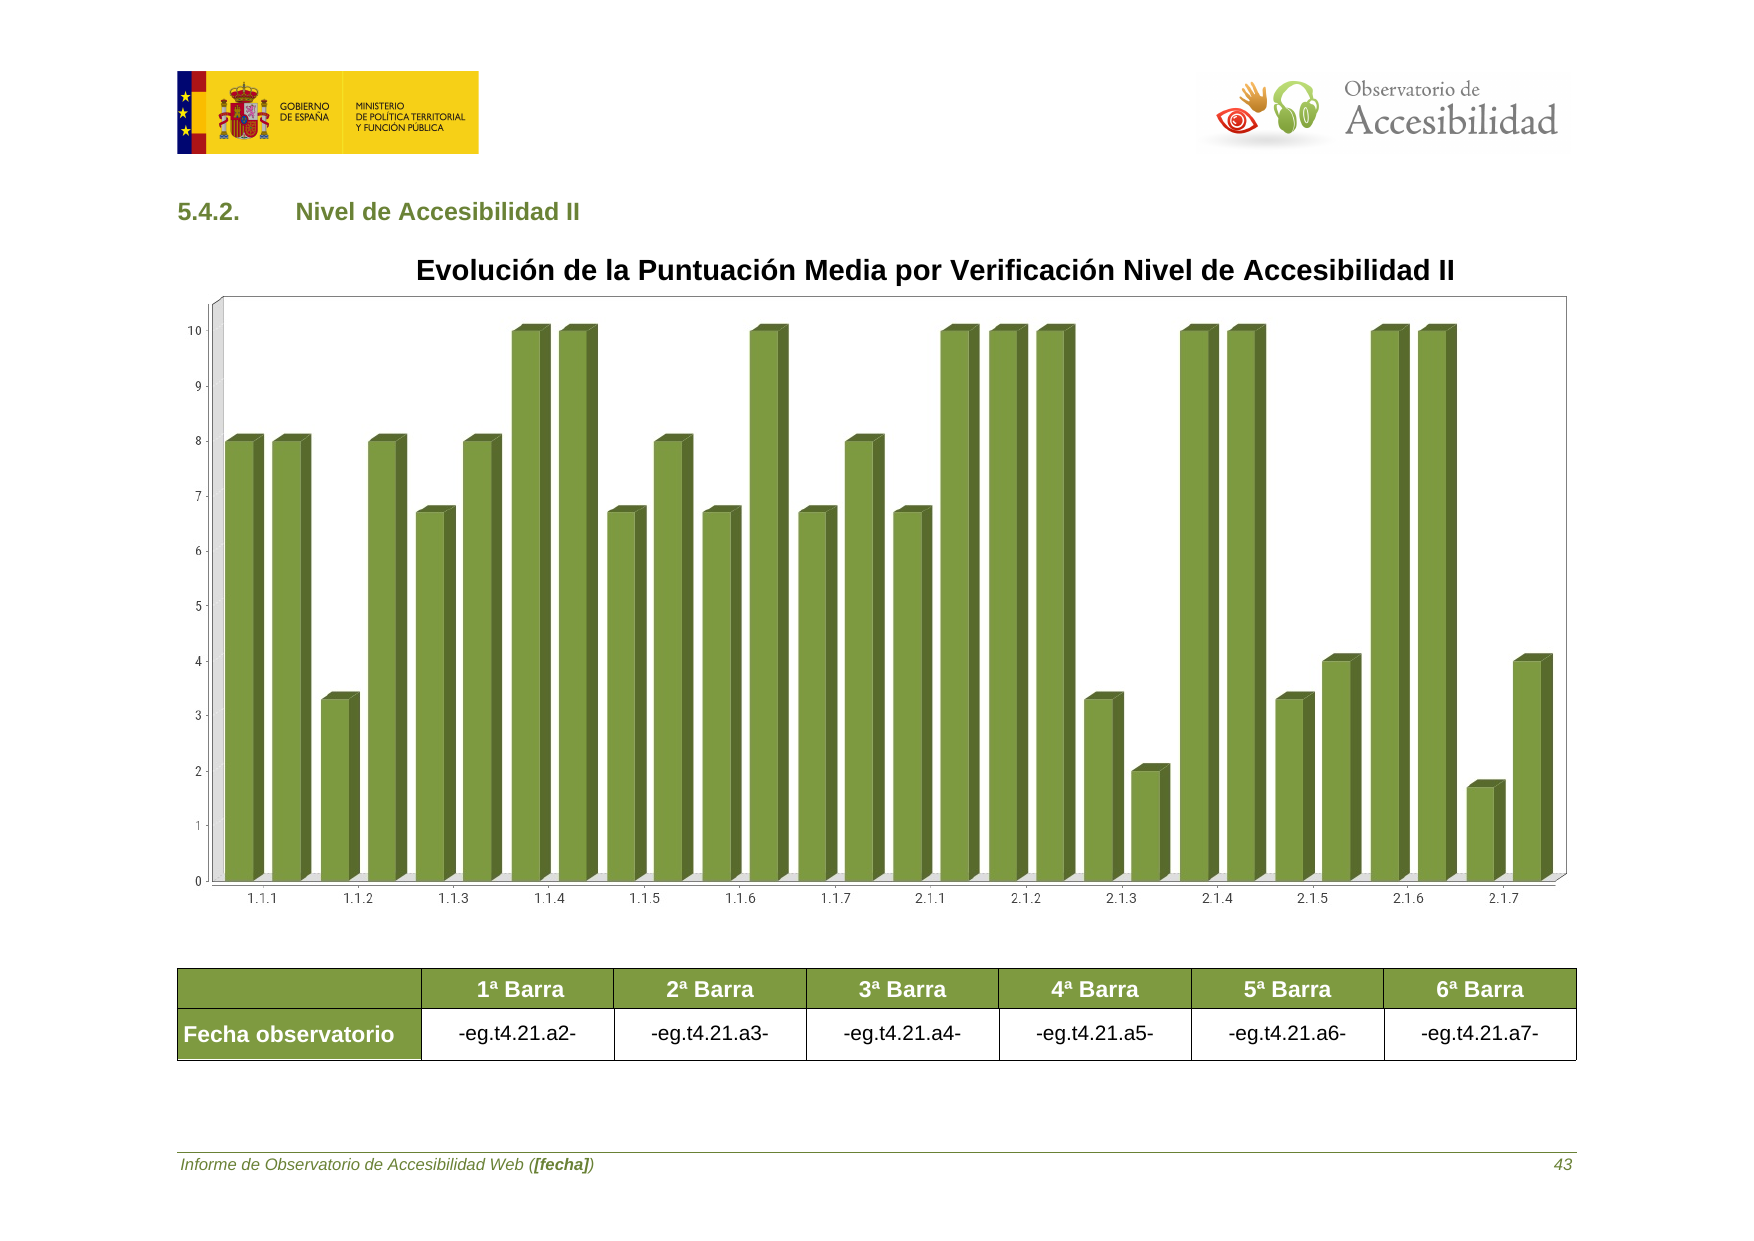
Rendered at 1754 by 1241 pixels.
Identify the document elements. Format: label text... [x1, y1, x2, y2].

table_cell -eg.t4.21.a2- [422, 1009, 614, 1059]
list Evolución de la Puntuación Media por Verificación Nivel de Accesibilidad II [177, 253, 1577, 287]
picture [177, 71, 479, 154]
table_cell -eg.t4.21.a5- [1000, 1009, 1191, 1059]
subtitle Nivel de Accesibilidad II [177, 197, 1577, 226]
table_cell -eg.t4.21.a6- [1192, 1009, 1384, 1059]
table_cell -eg.t4.21.a3- [615, 1009, 806, 1059]
picture [1196, 72, 1572, 154]
table_header [178, 969, 421, 1008]
table_cell -eg.t4.21.a4- [807, 1009, 999, 1059]
table_header 5ª Barra [1192, 969, 1383, 1008]
table_header 2ª Barra [614, 969, 806, 1008]
table_header 3ª Barra [807, 969, 998, 1008]
table_cell -eg.t4.21.a7- [1385, 1009, 1576, 1059]
table_header 1ª Barra [422, 969, 613, 1008]
table_cell Fecha observatorio [178, 1009, 421, 1059]
table_header 4ª Barra [999, 969, 1191, 1008]
picture [177, 287, 1577, 912]
table_header 6ª Barra [1384, 969, 1576, 1008]
